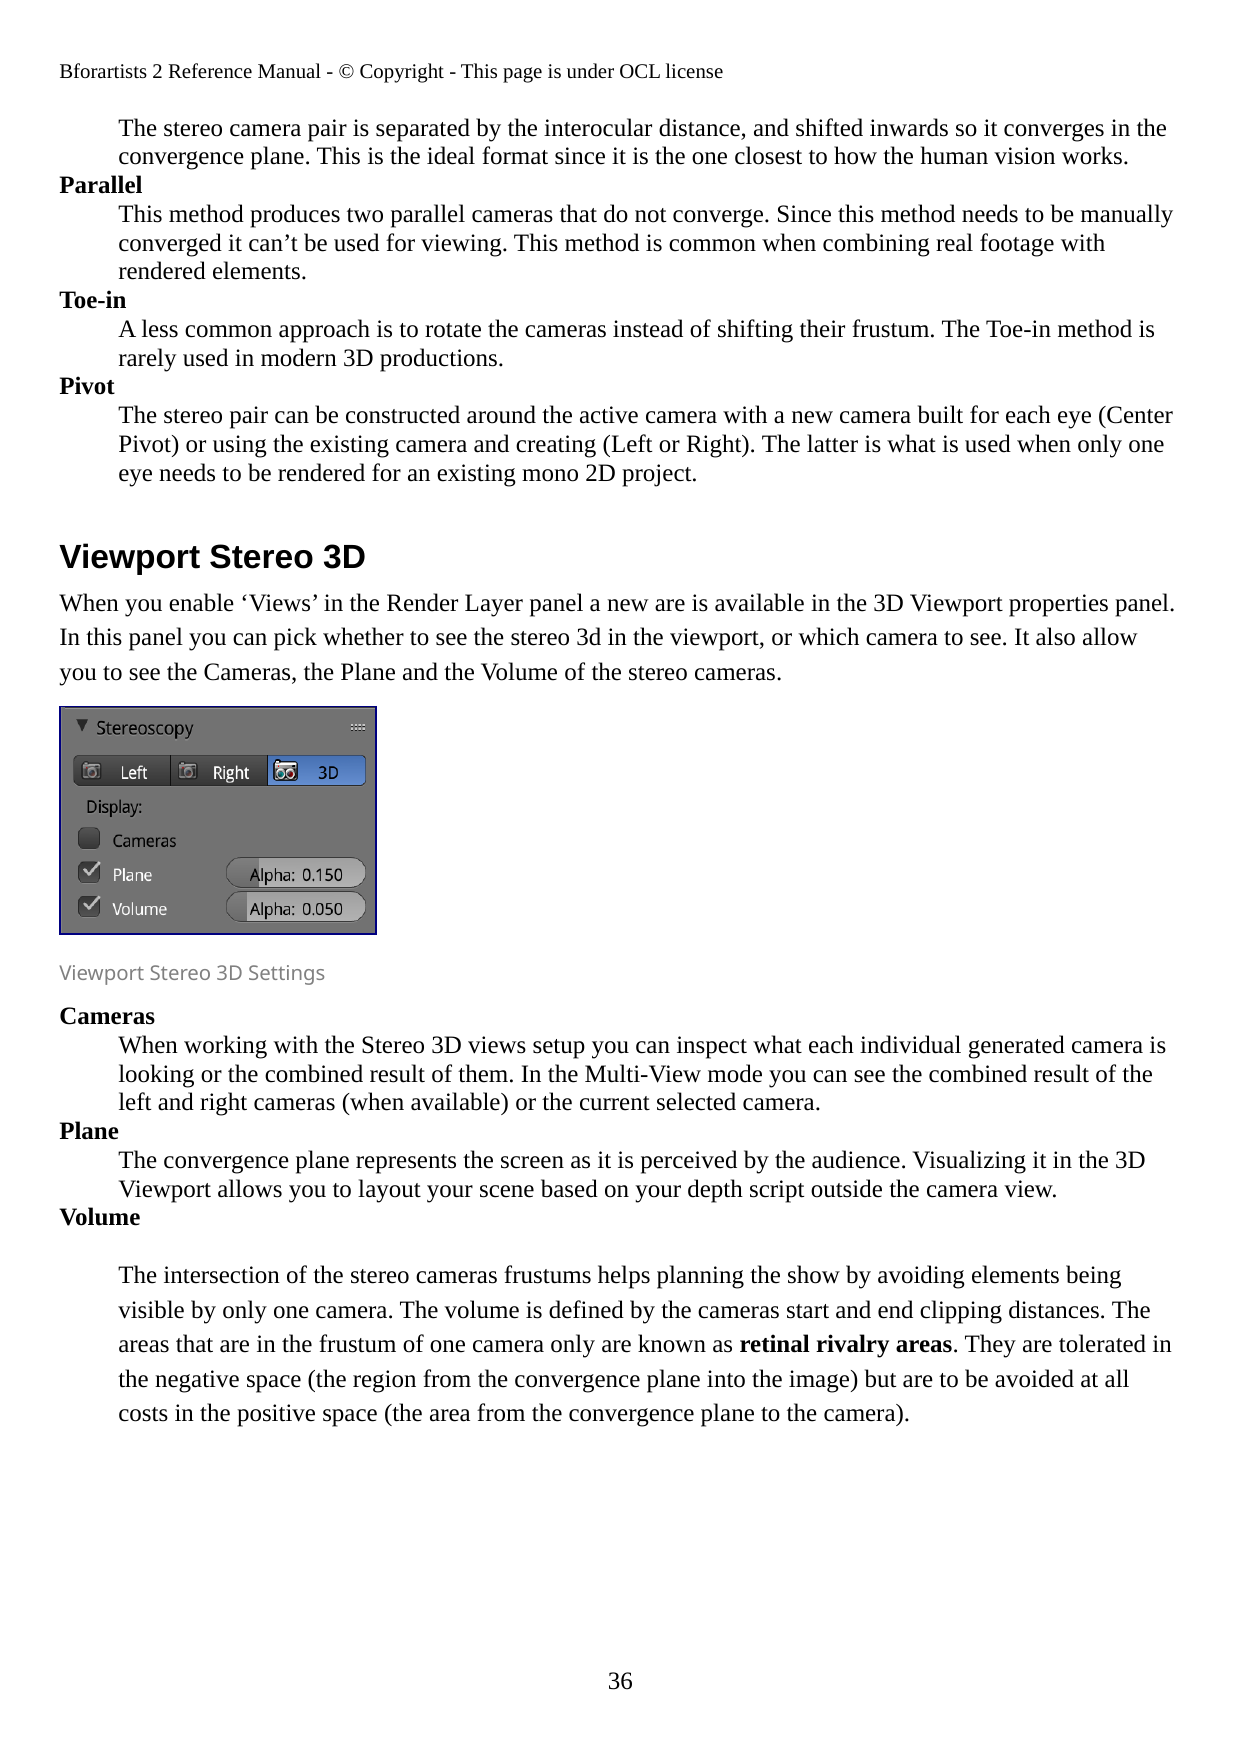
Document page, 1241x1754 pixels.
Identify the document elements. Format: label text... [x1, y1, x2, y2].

subtitle Plane [59, 1116, 1181, 1145]
text Viewport Stereo 3D Settings [59, 955, 1181, 987]
subtitle Pivot [59, 371, 1181, 400]
subtitle Viewport Stereo 3D [59, 537, 1181, 575]
list The convergence plane represents the screen as it is perceived by the audience. Visualizing it in the 3D Viewport allows you to layout your scene based on your depth script outside the camera view. [118, 1145, 1181, 1202]
picture [61, 707, 375, 933]
subtitle Cameras [59, 1001, 1181, 1030]
list A less common approach is to rotate the cameras instead of shifting their frustum. The Toe-in method is rarely used in modern 3D productions. [118, 314, 1181, 371]
list This method produces two parallel cameras that do not converge. Since this method needs to be manually converged it can’t be used for viewing. This method is common when combining real footage with rendered elements. [118, 199, 1181, 285]
subtitle Volume [59, 1202, 1181, 1231]
list The stereo pair can be constructed around the active camera with a new camera built for each eye (Center Pivot) or using the existing camera and creating (Left or Right). The latter is what is used when only one eye needs to be rendered for an existing mono 2D project. [118, 400, 1181, 486]
subtitle Toe-in [59, 285, 1181, 314]
text When you enable ‘Views’ in the Render Layer panel a new are is available in the 3D Viewport properties panel. In this panel you can pick whether to see the stereo 3d in the viewport, or which camera to see. It also allow you to see the Cameras, the Plane and the Volume of the stereo cameras. [59, 588, 1181, 686]
list When working with the Stereo 3D views setup you can inspect what each individual generated camera is looking or the combined result of them. In the Multi-View mode you can see the combined result of the left and right cameras (when available) or the current selected camera. [118, 1030, 1181, 1116]
text The intersection of the stereo cameras frustums helps planning the show by avoiding elements being visible by only one camera. The volume is defined by the cameras start and end clipping distances. The areas that are in the frustum of one camera only are known as retinal rivalry areas. They are tolerated in the negative space (the region from the convergence plane into the image) but are to be avoided at all costs in the positive space (the area from the convergence plane to the camera). [118, 1261, 1181, 1427]
list The stereo camera pair is separated by the interocular distance, and shifted inwards so it converges in the convergence plane. This is the ideal format since it is the one closest to how the human vision works. [118, 113, 1181, 170]
subtitle Parallel [59, 170, 1181, 199]
